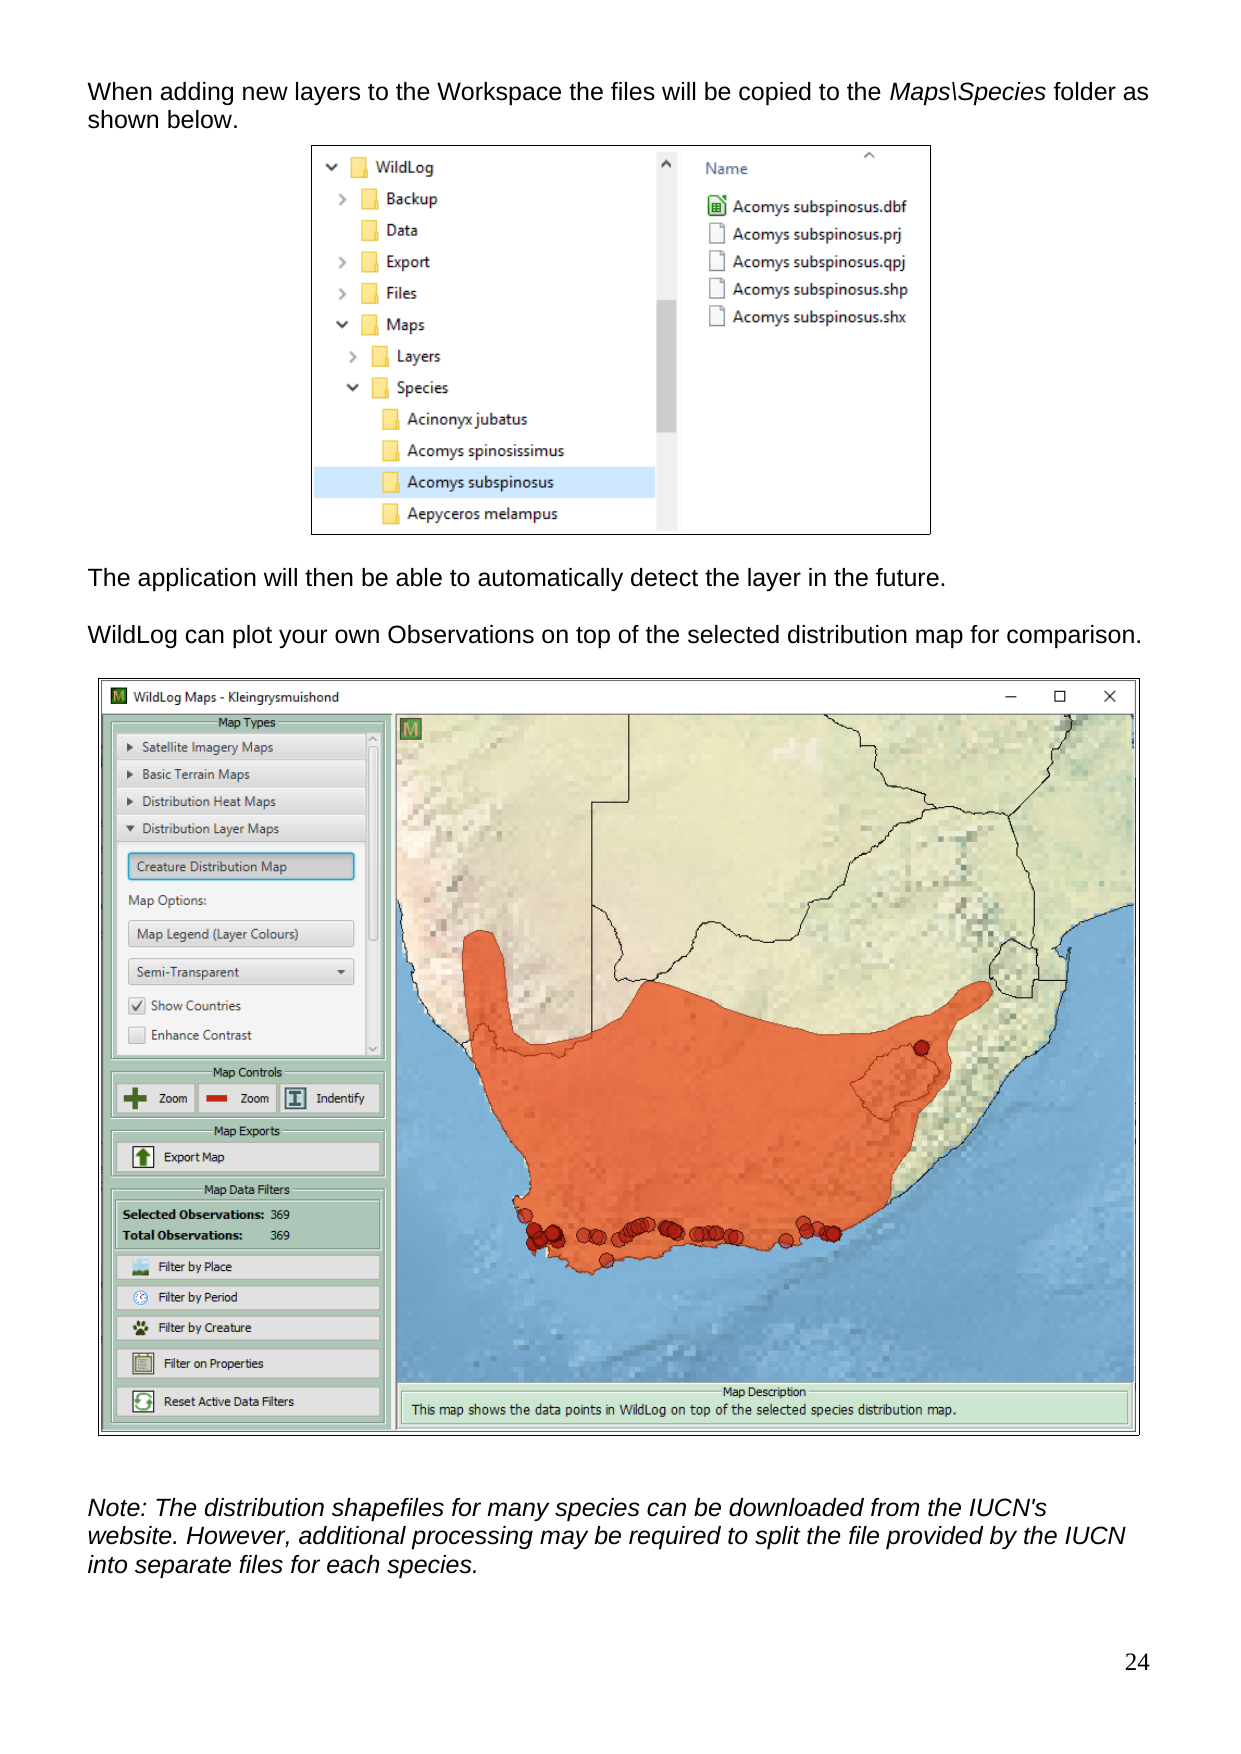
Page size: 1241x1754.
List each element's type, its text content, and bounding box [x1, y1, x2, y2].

text The application will then be able to automatically detect the layer in the future. [87, 563, 1149, 591]
picture [314, 148, 928, 531]
text WildLog can plot your own Observations on top of the selected distribution map for comparison. [87, 620, 1149, 649]
picture [101, 680, 1136, 1432]
text When adding new layers to the Workspace the files will be copied to the Maps\Species folder as shown below. [87, 77, 1149, 134]
text Note: The distribution shapefiles for many species can be downloaded from the IUCN's website. However, additional processing may be required to split the file provided by the IUCN into separate files for each species. [87, 1493, 1149, 1579]
